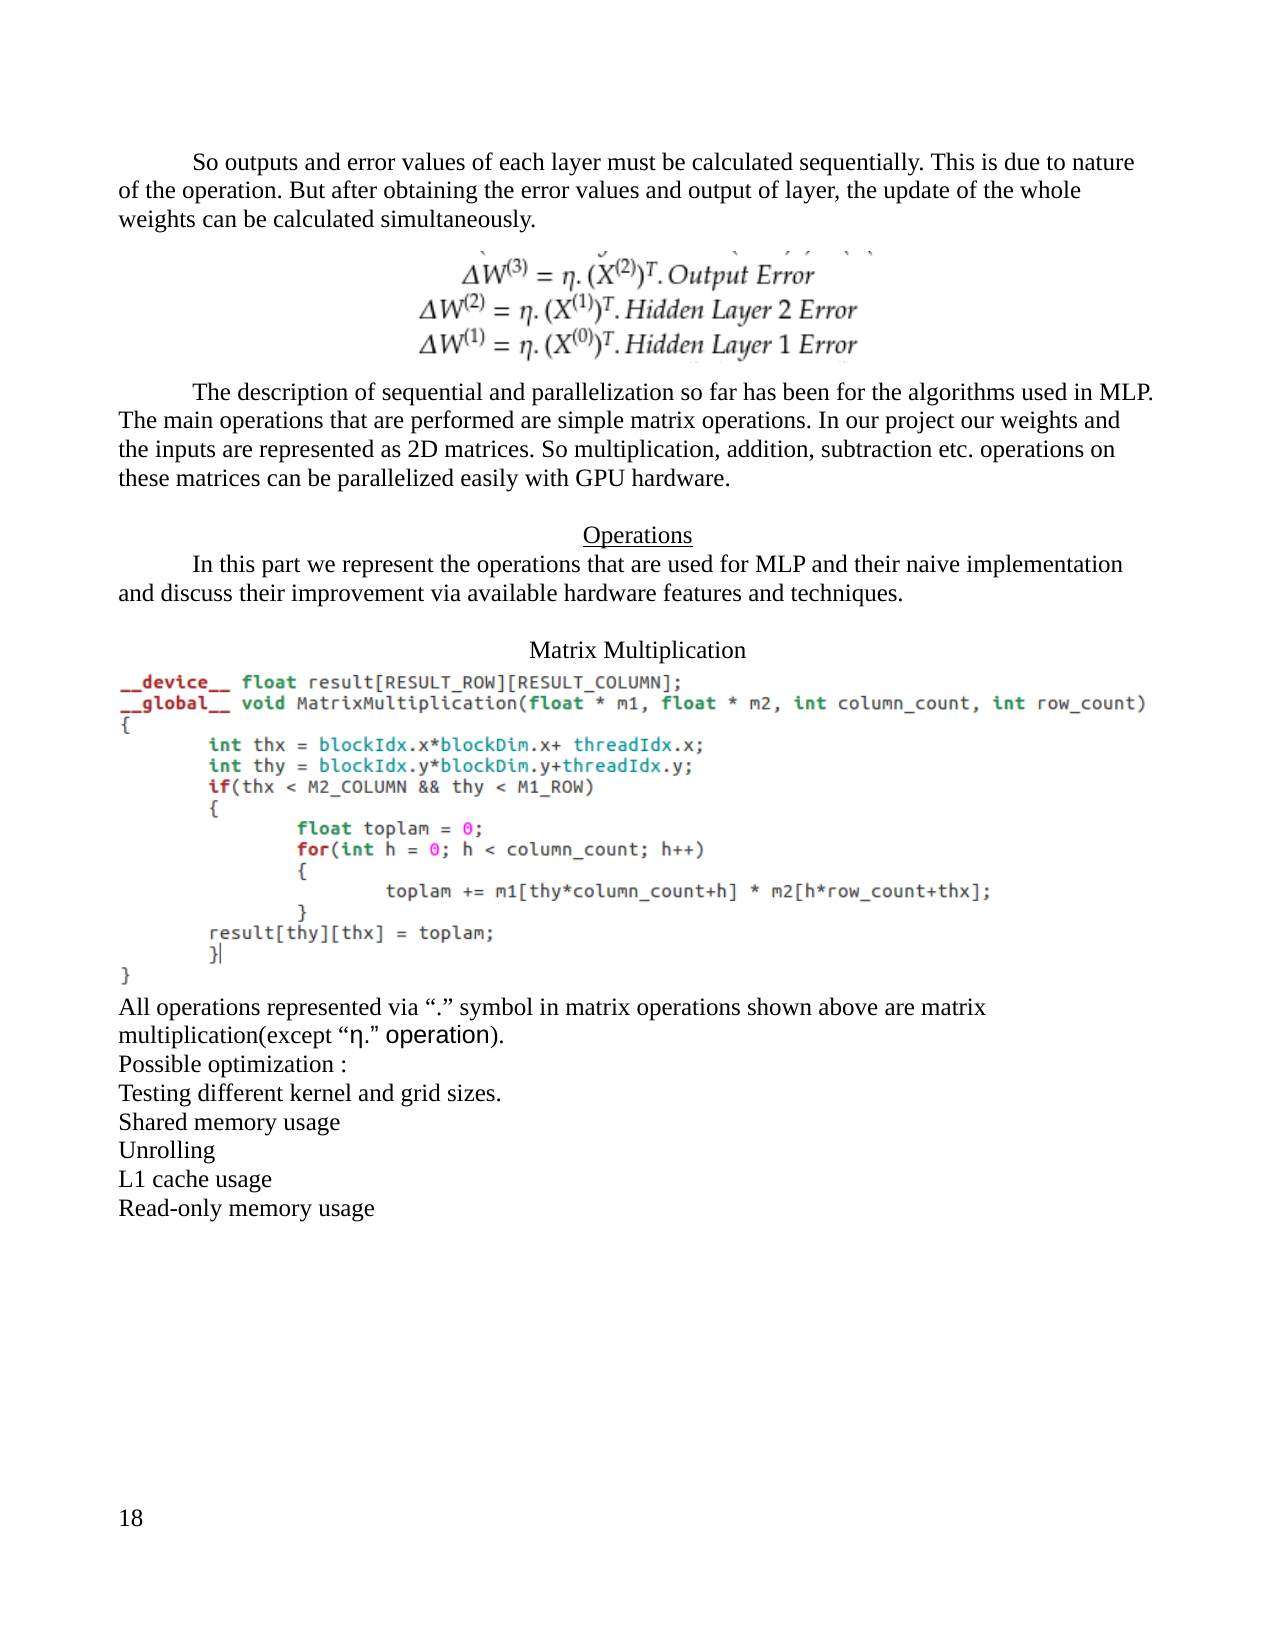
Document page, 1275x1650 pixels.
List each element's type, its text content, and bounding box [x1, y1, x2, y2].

picture [118, 664, 1157, 992]
text Operations [118, 521, 1157, 549]
text Unrolling [118, 1136, 1157, 1164]
text Testing different kernel and grid sizes. [118, 1078, 1157, 1107]
text So outputs and error values of each layer must be calculated sequentially. This is due to nature of the operation. But after obtaining the error values and output of layer, the update of the whole weights can be calculated simultaneously. [118, 147, 1157, 233]
text Shared memory usage [118, 1107, 1157, 1136]
text Possible optimization : [118, 1049, 1157, 1078]
text In this part we represent the operations that are used for MLP and their naive implementation and discuss their improvement via available hardware features and techniques. [118, 549, 1157, 607]
text L1 cache usage [118, 1164, 1157, 1193]
picture [395, 251, 880, 363]
text The description of sequential and parallelization so far has been for the algorithms used in MLP. The main operations that are performed are simple matrix operations. In our project our weights and the inputs are represented as 2D matrices. So multiplication, addition, subtraction etc. operations on these matrices can be parallelized easily with GPU hardware. [118, 377, 1157, 492]
text Read-only memory usage [118, 1193, 1157, 1222]
text Matrix Multiplication [118, 636, 1157, 664]
text All operations represented via “.” symbol in matrix operations shown above are matrix multiplication(except “η.” operation). [118, 992, 1157, 1049]
